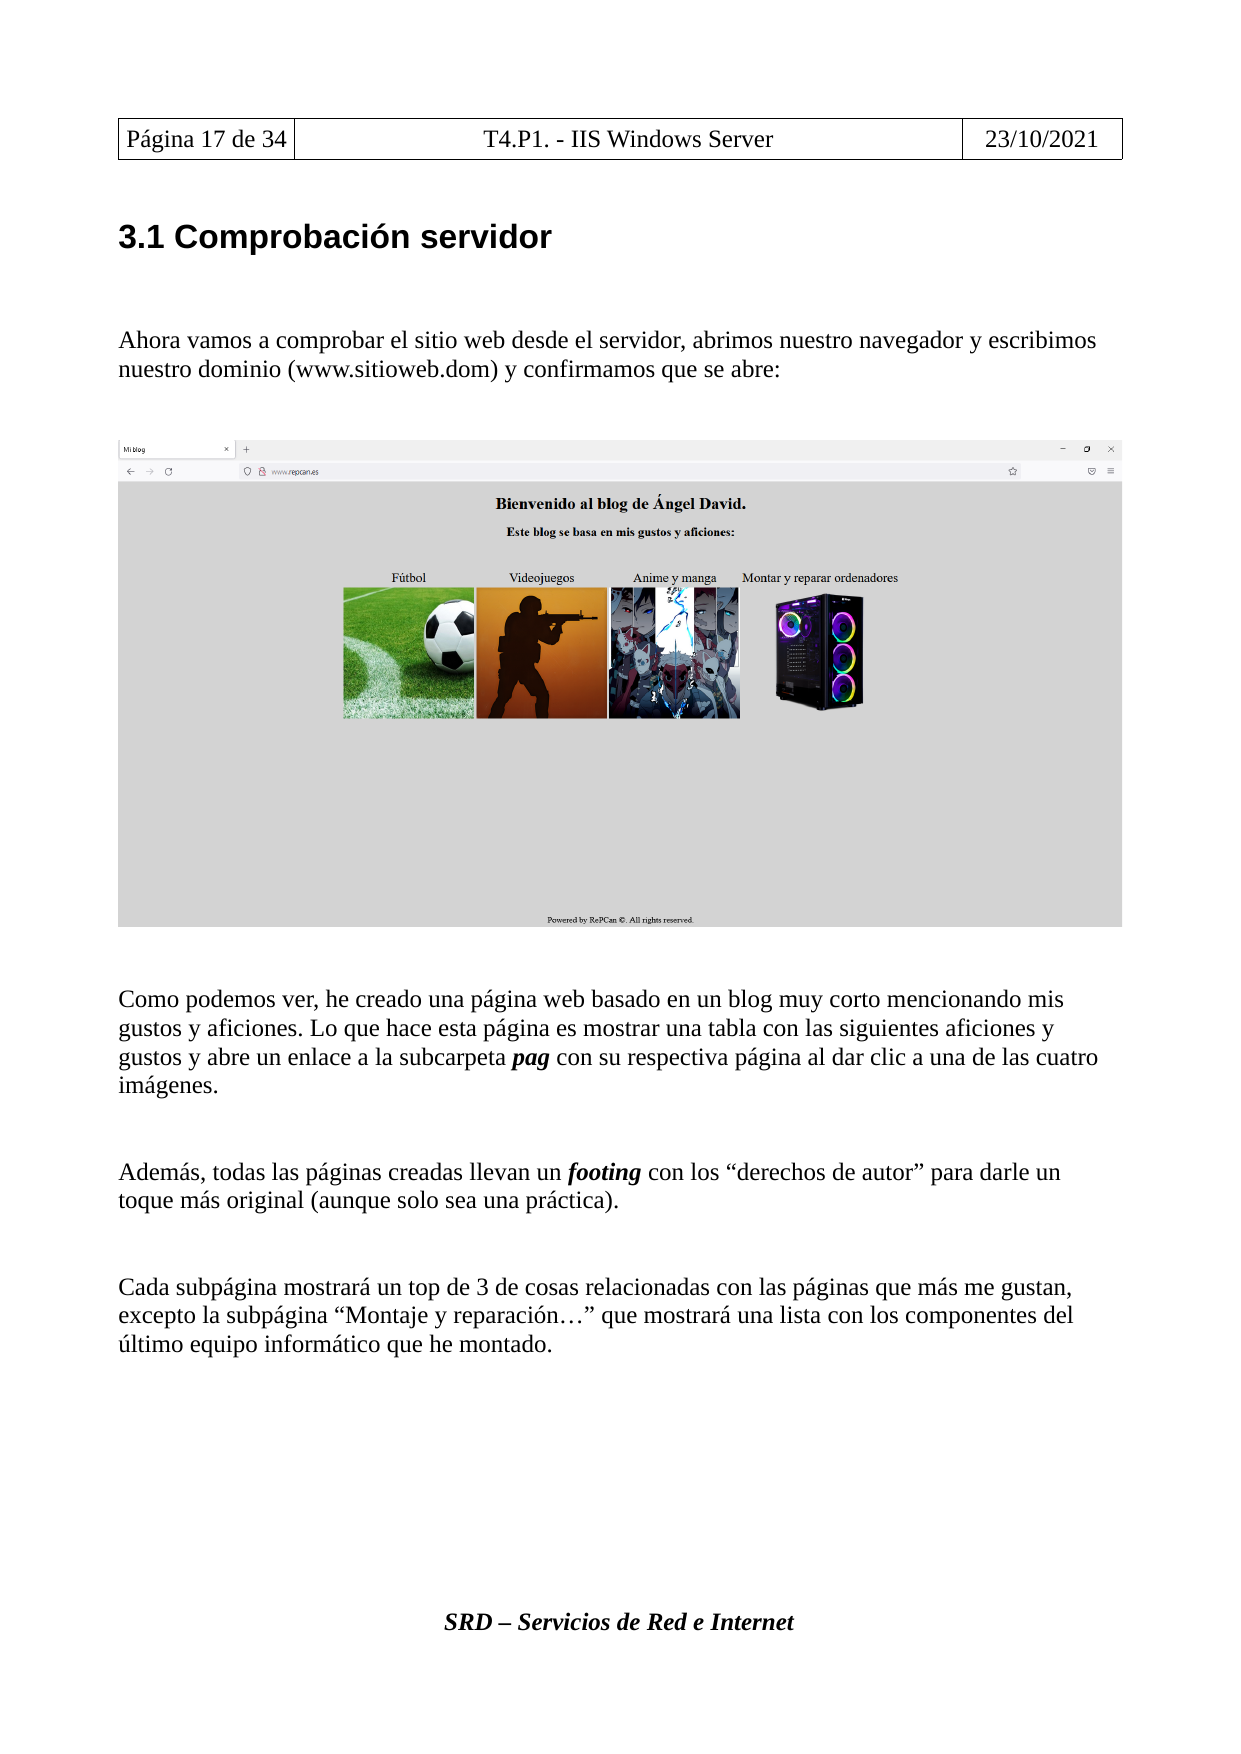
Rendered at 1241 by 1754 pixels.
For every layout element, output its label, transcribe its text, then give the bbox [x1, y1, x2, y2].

picture [118, 440, 1123, 927]
subtitle 3.1 Comprobación servidor [118, 217, 1122, 255]
text Además, todas las páginas creadas llevan un footing con los “derechos de autor” para darle un toque más original (aunque solo sea una práctica). [118, 1157, 1122, 1214]
text Como podemos ver, he creado una página web basado en un blog muy corto mencionando mis gustos y aficiones. Lo que hace esta página es mostrar una tabla con las siguientes aficiones y gustos y abre un enlace a la subcarpeta pag con su respectiva página al dar clic a una de las cuatro imágenes. [118, 984, 1122, 1099]
text Cada subpágina mostrará un top de 3 de cosas relacionadas con las páginas que más me gustan, excepto la subpágina “Montaje y reparación…” que mostrará una lista con los componentes del último equipo informático que he montado. [118, 1272, 1122, 1358]
text Ahora vamos a comprobar el sitio web desde el servidor, abrimos nuestro navegador y escribimos nuestro dominio (www.sitioweb.dom) y confirmamos que se abre: [118, 325, 1122, 383]
